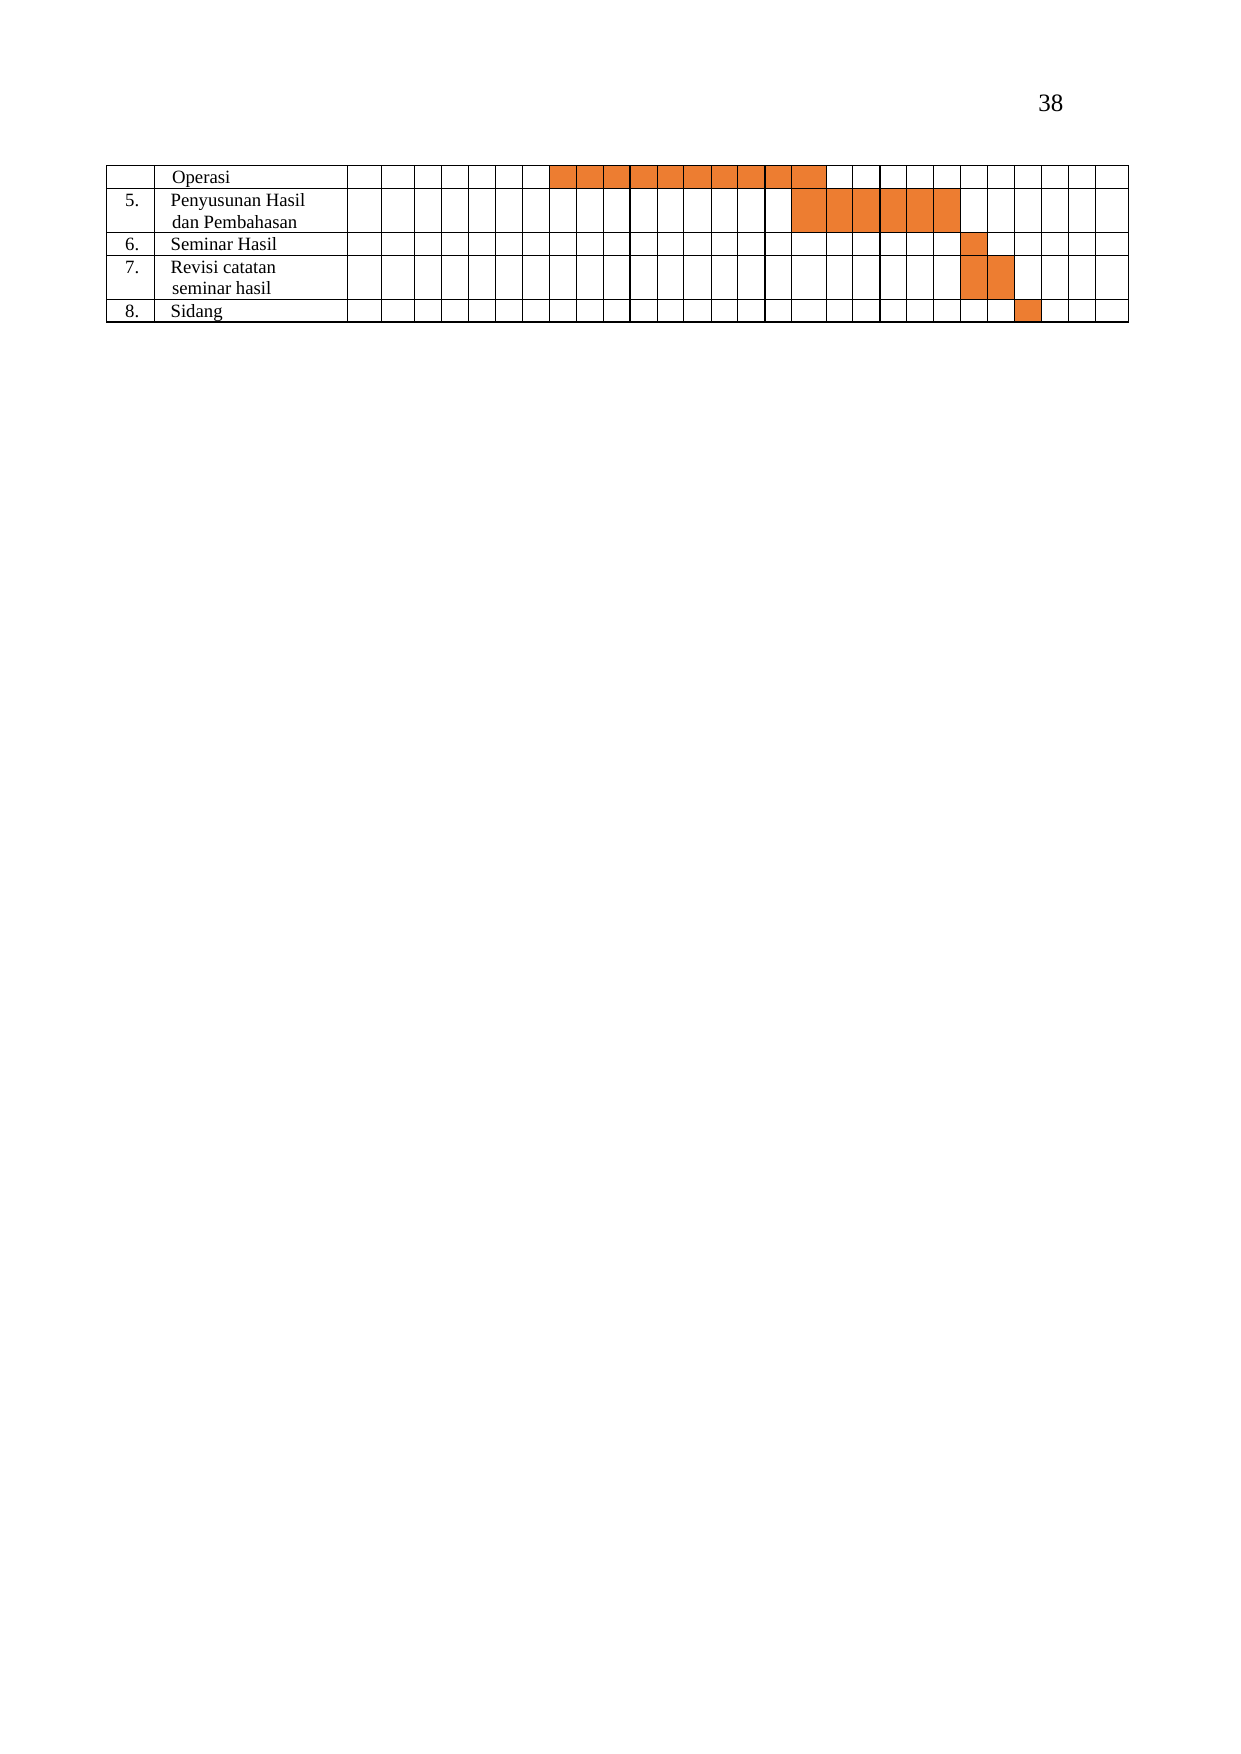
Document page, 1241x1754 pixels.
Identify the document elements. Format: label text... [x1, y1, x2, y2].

table_cell [853, 300, 879, 321]
table_cell [496, 300, 522, 321]
table_cell [550, 256, 576, 299]
table_cell [1015, 233, 1041, 255]
table_cell [415, 300, 441, 321]
table_cell [1096, 189, 1128, 232]
table_cell [658, 300, 683, 321]
table_cell [348, 300, 381, 321]
table_cell [907, 189, 933, 232]
table_cell [766, 189, 791, 232]
table_cell [1069, 233, 1095, 255]
table_cell [961, 233, 987, 255]
table_cell [1096, 166, 1128, 188]
table_cell [382, 189, 414, 232]
table_cell [881, 233, 906, 255]
table_cell [631, 166, 657, 188]
table_cell [1015, 256, 1041, 299]
table_cell [348, 233, 381, 255]
table_cell [792, 233, 826, 255]
table_cell [961, 256, 987, 299]
table_cell [1069, 166, 1095, 188]
table_cell [738, 233, 764, 255]
table_cell [853, 256, 879, 299]
table_cell 7. [107, 256, 154, 299]
table_cell [577, 233, 603, 255]
table_cell [1042, 189, 1068, 232]
table_cell [1096, 256, 1128, 299]
table_cell [604, 256, 629, 299]
table_cell [792, 300, 826, 321]
table_cell [961, 300, 987, 321]
table_cell [496, 189, 522, 232]
table_cell [881, 256, 906, 299]
table_cell [684, 300, 711, 321]
table_cell [442, 233, 468, 255]
table_cell [738, 189, 764, 232]
table_cell [442, 300, 468, 321]
table_cell [107, 166, 154, 188]
table_cell [712, 300, 737, 321]
table_cell Operasi [155, 166, 347, 188]
table_cell [658, 189, 683, 232]
table_cell [631, 189, 657, 232]
table_cell 8. [107, 300, 154, 321]
table_cell [604, 166, 629, 188]
table_cell [934, 300, 960, 321]
table_cell [442, 189, 468, 232]
table_cell [348, 166, 381, 188]
table_cell [1096, 233, 1128, 255]
table_cell [684, 166, 711, 188]
table_cell [469, 233, 495, 255]
table_cell [738, 256, 764, 299]
table_cell [961, 166, 987, 188]
table_cell [853, 189, 879, 232]
table_cell [684, 233, 711, 255]
table_cell [523, 189, 549, 232]
table_cell [766, 300, 791, 321]
table_cell [738, 166, 764, 188]
table_cell [684, 189, 711, 232]
table_cell [1015, 166, 1041, 188]
table_cell [853, 233, 879, 255]
table_cell [382, 233, 414, 255]
table_cell [934, 233, 960, 255]
table_cell [881, 189, 906, 232]
table_cell [1042, 166, 1068, 188]
table_cell [658, 233, 683, 255]
table_cell [382, 256, 414, 299]
table_cell [988, 256, 1014, 299]
table_cell [907, 300, 933, 321]
table_cell [988, 189, 1014, 232]
table_cell [712, 189, 737, 232]
table_cell [442, 256, 468, 299]
table_cell [523, 300, 549, 321]
table_cell [766, 166, 791, 188]
table_cell Revisi catatan seminar hasil [155, 256, 347, 299]
table_cell [442, 166, 468, 188]
table_cell [827, 166, 852, 188]
table_cell [934, 166, 960, 188]
table_cell [712, 256, 737, 299]
table_cell 5. [107, 189, 154, 232]
table_cell [577, 166, 603, 188]
table_cell [1069, 256, 1095, 299]
table_cell [881, 166, 906, 188]
table_cell [712, 233, 737, 255]
table_cell [1042, 256, 1068, 299]
table_cell [1069, 300, 1095, 321]
table_cell [988, 166, 1014, 188]
table_cell [827, 189, 852, 232]
table_cell [907, 256, 933, 299]
table_cell [712, 166, 737, 188]
table_cell [988, 300, 1014, 321]
table_cell [415, 189, 441, 232]
table_cell [496, 256, 522, 299]
table_cell [415, 256, 441, 299]
table_cell [934, 189, 960, 232]
table_cell [604, 233, 629, 255]
table_cell Seminar Hasil [155, 233, 347, 255]
table_cell [1015, 189, 1041, 232]
table_cell [415, 166, 441, 188]
table_cell [907, 233, 933, 255]
table_cell [382, 166, 414, 188]
table_cell [577, 256, 603, 299]
table_cell [827, 233, 852, 255]
table_cell [907, 166, 933, 188]
table_cell [577, 189, 603, 232]
table_cell [792, 166, 826, 188]
table_cell Sidang [155, 300, 347, 321]
table_cell [738, 300, 764, 321]
table_cell [469, 166, 495, 188]
table_cell [684, 256, 711, 299]
table_cell [988, 233, 1014, 255]
table_cell [827, 300, 852, 321]
table_cell [469, 189, 495, 232]
table_cell [766, 256, 791, 299]
table_cell [604, 300, 629, 321]
table_cell [1069, 189, 1095, 232]
table_cell [523, 233, 549, 255]
table_cell [348, 256, 381, 299]
table_cell [1042, 300, 1068, 321]
table_cell Penyusunan Hasil dan Pembahasan [155, 189, 347, 232]
table_cell [496, 233, 522, 255]
table_cell [853, 166, 879, 188]
table_cell [550, 189, 576, 232]
table_cell [934, 256, 960, 299]
table_cell [469, 300, 495, 321]
table_cell [631, 300, 657, 321]
table_cell [766, 233, 791, 255]
table_cell [577, 300, 603, 321]
table_cell [1096, 300, 1128, 321]
table_cell [792, 256, 826, 299]
table_cell [348, 189, 381, 232]
table_cell [496, 166, 522, 188]
table_cell 6. [107, 233, 154, 255]
table_cell [604, 189, 629, 232]
table_cell [792, 189, 826, 232]
table_cell [881, 300, 906, 321]
table_cell [523, 256, 549, 299]
table_cell [631, 256, 657, 299]
table_cell [523, 166, 549, 188]
table_cell [658, 256, 683, 299]
table_cell [382, 300, 414, 321]
table_cell [469, 256, 495, 299]
table_cell [961, 189, 987, 232]
table_cell [1042, 233, 1068, 255]
table_cell [550, 166, 576, 188]
table_cell [415, 233, 441, 255]
table_cell [550, 233, 576, 255]
table_cell [658, 166, 683, 188]
table_cell [1015, 300, 1041, 321]
table_cell [827, 256, 852, 299]
table_cell [550, 300, 576, 321]
table_cell [631, 233, 657, 255]
